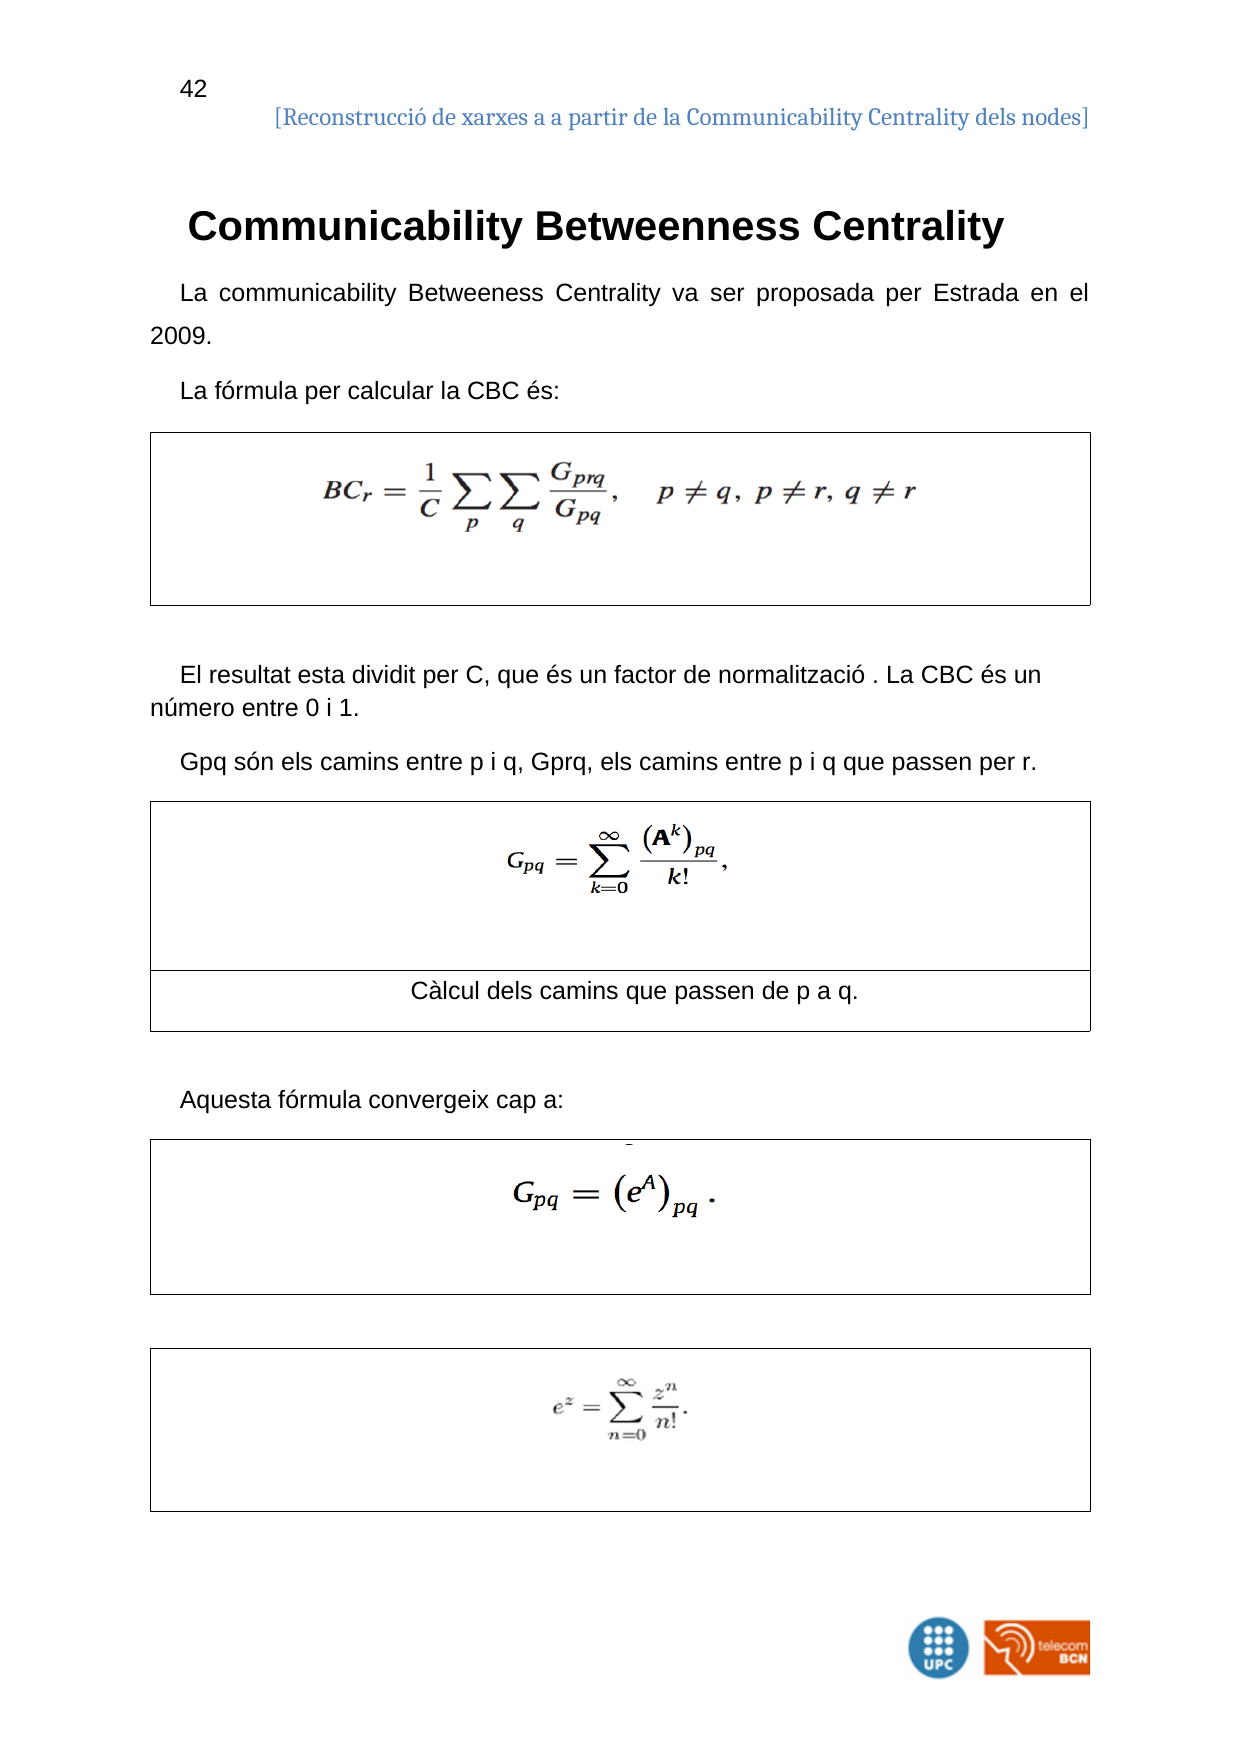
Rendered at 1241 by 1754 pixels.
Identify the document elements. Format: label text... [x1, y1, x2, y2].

table_cell Càlcul dels camins que passen de p a q. [151, 971, 1090, 1031]
text La communicability Betweeness Centrality va ser proposada per Estrada en el 2009. [150, 278, 1090, 349]
picture [493, 1144, 747, 1235]
text Aquesta fórmula convergeix cap a: [150, 1085, 1090, 1114]
text La fórmula per calcular la CBC és: [150, 376, 1090, 405]
table_header [151, 802, 1090, 970]
table_header [151, 1349, 1090, 1511]
picture [489, 806, 751, 911]
subtitle Communicability Betweenness Centrality [187, 202, 1090, 249]
picture [298, 437, 942, 545]
table_header [151, 1145, 1090, 1294]
picture [904, 1614, 1091, 1681]
table_header [151, 1140, 1090, 1144]
table_header [151, 433, 1090, 604]
text El resultat esta dividit per C, que és un factor de normalització . La CBC és un número entre 0 i 1. [150, 660, 1090, 722]
text Gpq són els camins entre p i q, Gprq, els camins entre p i q que passen per r. [150, 747, 1090, 776]
picture [521, 1354, 719, 1452]
